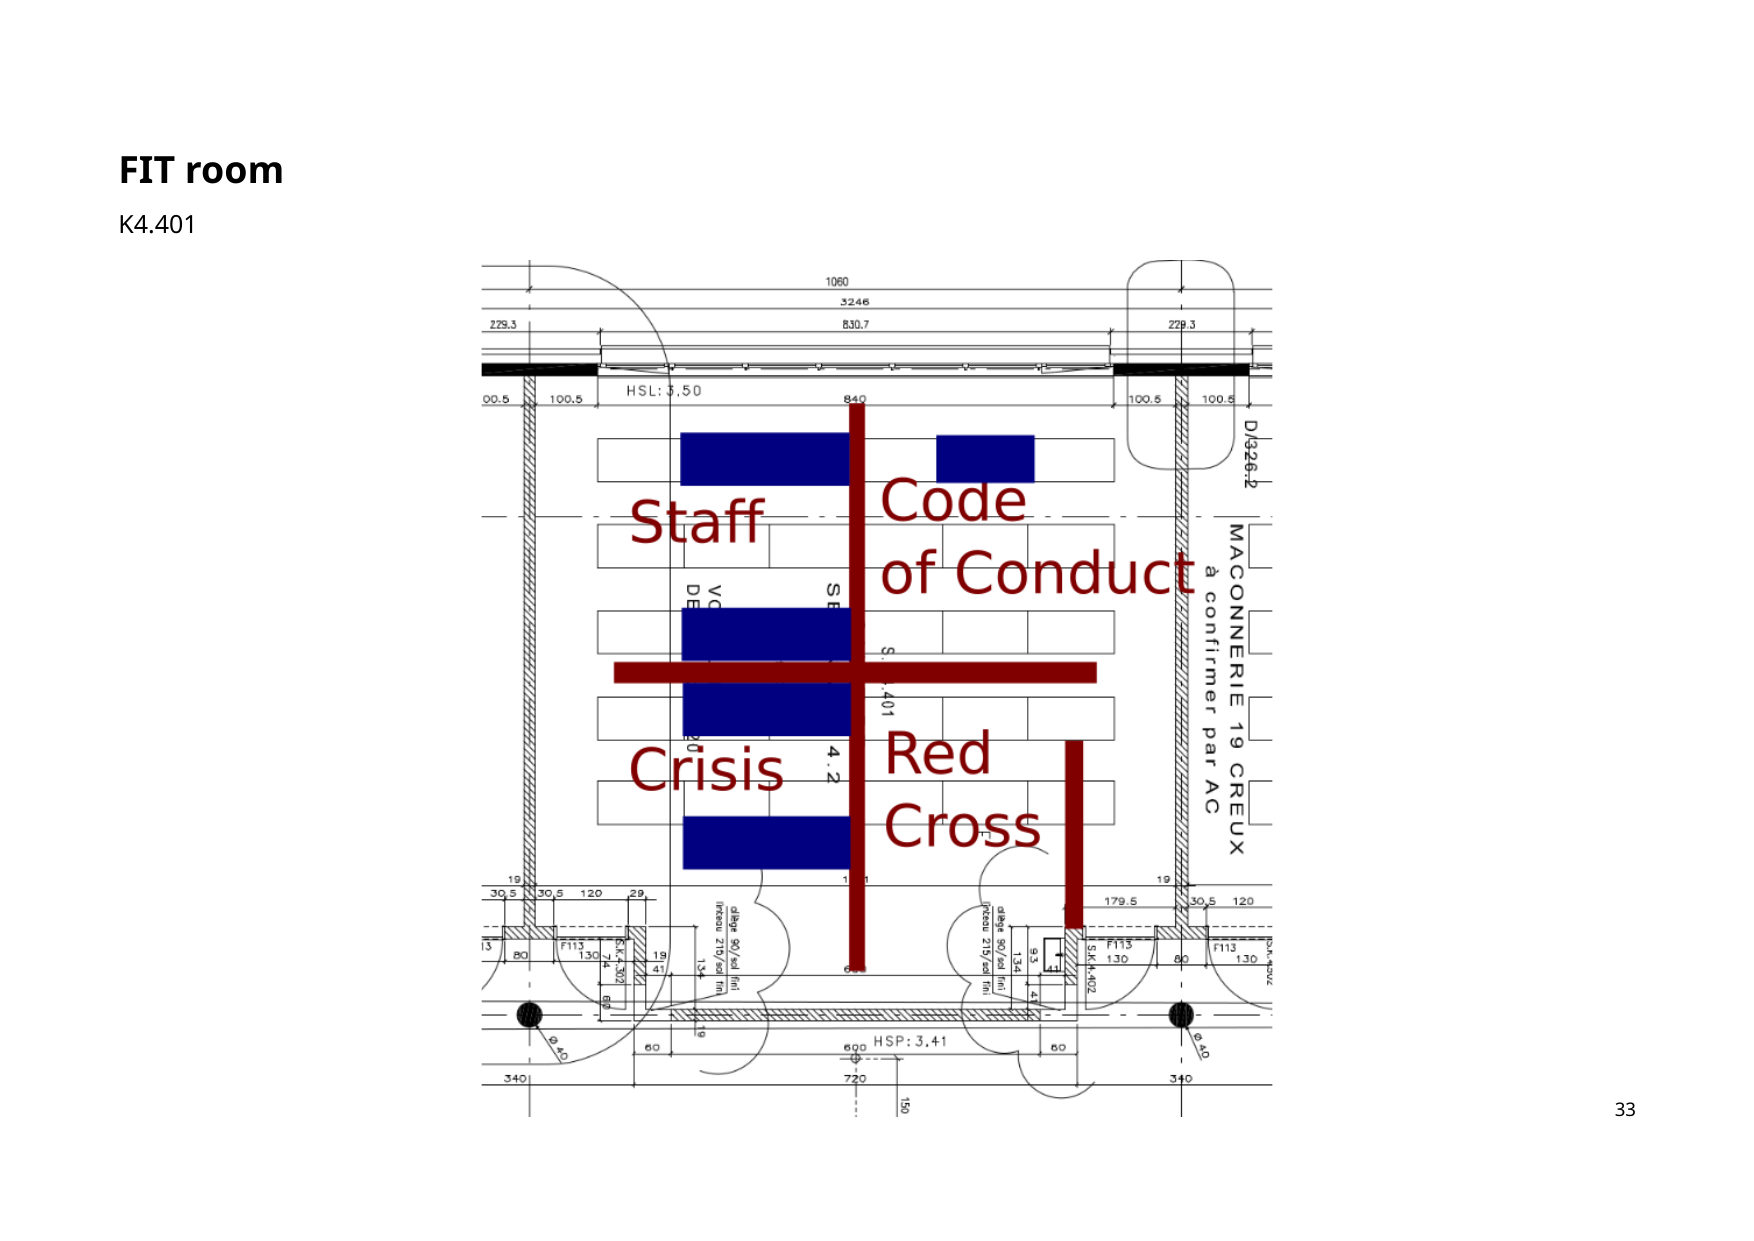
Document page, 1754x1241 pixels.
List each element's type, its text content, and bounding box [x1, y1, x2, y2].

subtitle FIT room [118, 143, 1636, 194]
text K4.401 [118, 207, 1636, 241]
picture [481, 260, 1273, 1117]
